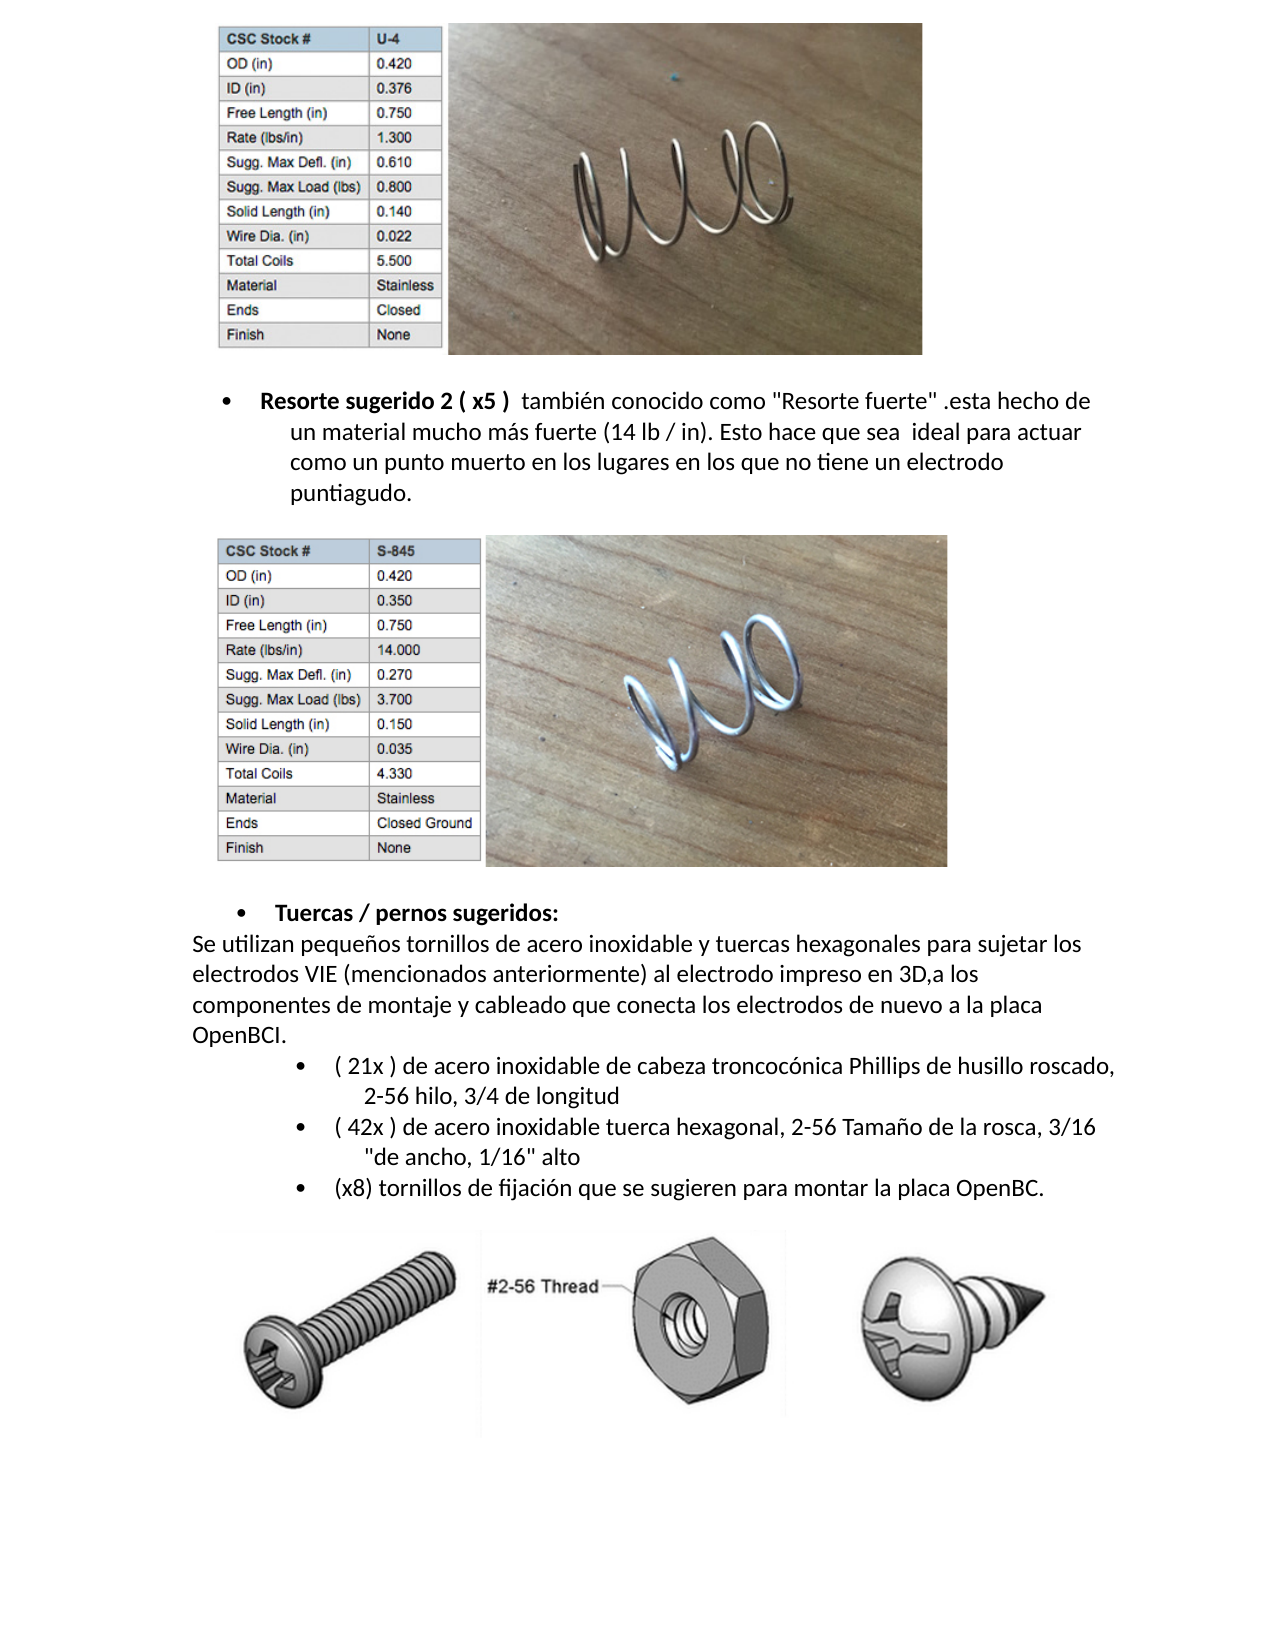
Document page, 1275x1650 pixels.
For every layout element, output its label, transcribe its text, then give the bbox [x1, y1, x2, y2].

list Tuercas / pernos sugeridos: [237, 897, 1122, 928]
list Resorte sugerido 2 ( x5 ) también conocido como "Resorte fuerte" .esta hecho de un material mucho más fuerte (14 lb / in). Esto hace que sea ideal para actuar como un punto muerto en los lugares en los que no tiene un electrodo puntiagudo. [223, 385, 1122, 507]
list ( 42x ) de acero inoxidable tuerca hexagonal, 2-56 Tamaño de la rosca, 3/16 "de ancho, 1/16" alto [297, 1111, 1122, 1172]
list ( 21x ) de acero inoxidable de cabeza troncocónica Phillips de husillo roscado, 2-56 hilo, 3/4 de longitud [297, 1050, 1122, 1111]
list (x8) tornillos de fijación que se sugieren para montar la placa OpenBC. [297, 1172, 1122, 1202]
list Se utilizan pequeños tornillos de acero inoxidable y tuercas hexagonales para sujetar los electrodos VIE (mencionados anteriormente) al electrodo impreso en 3D,a los componentes de montaje y cableado que conecta los electrodos de nuevo a la placa OpenBCI. [192, 928, 1122, 1050]
